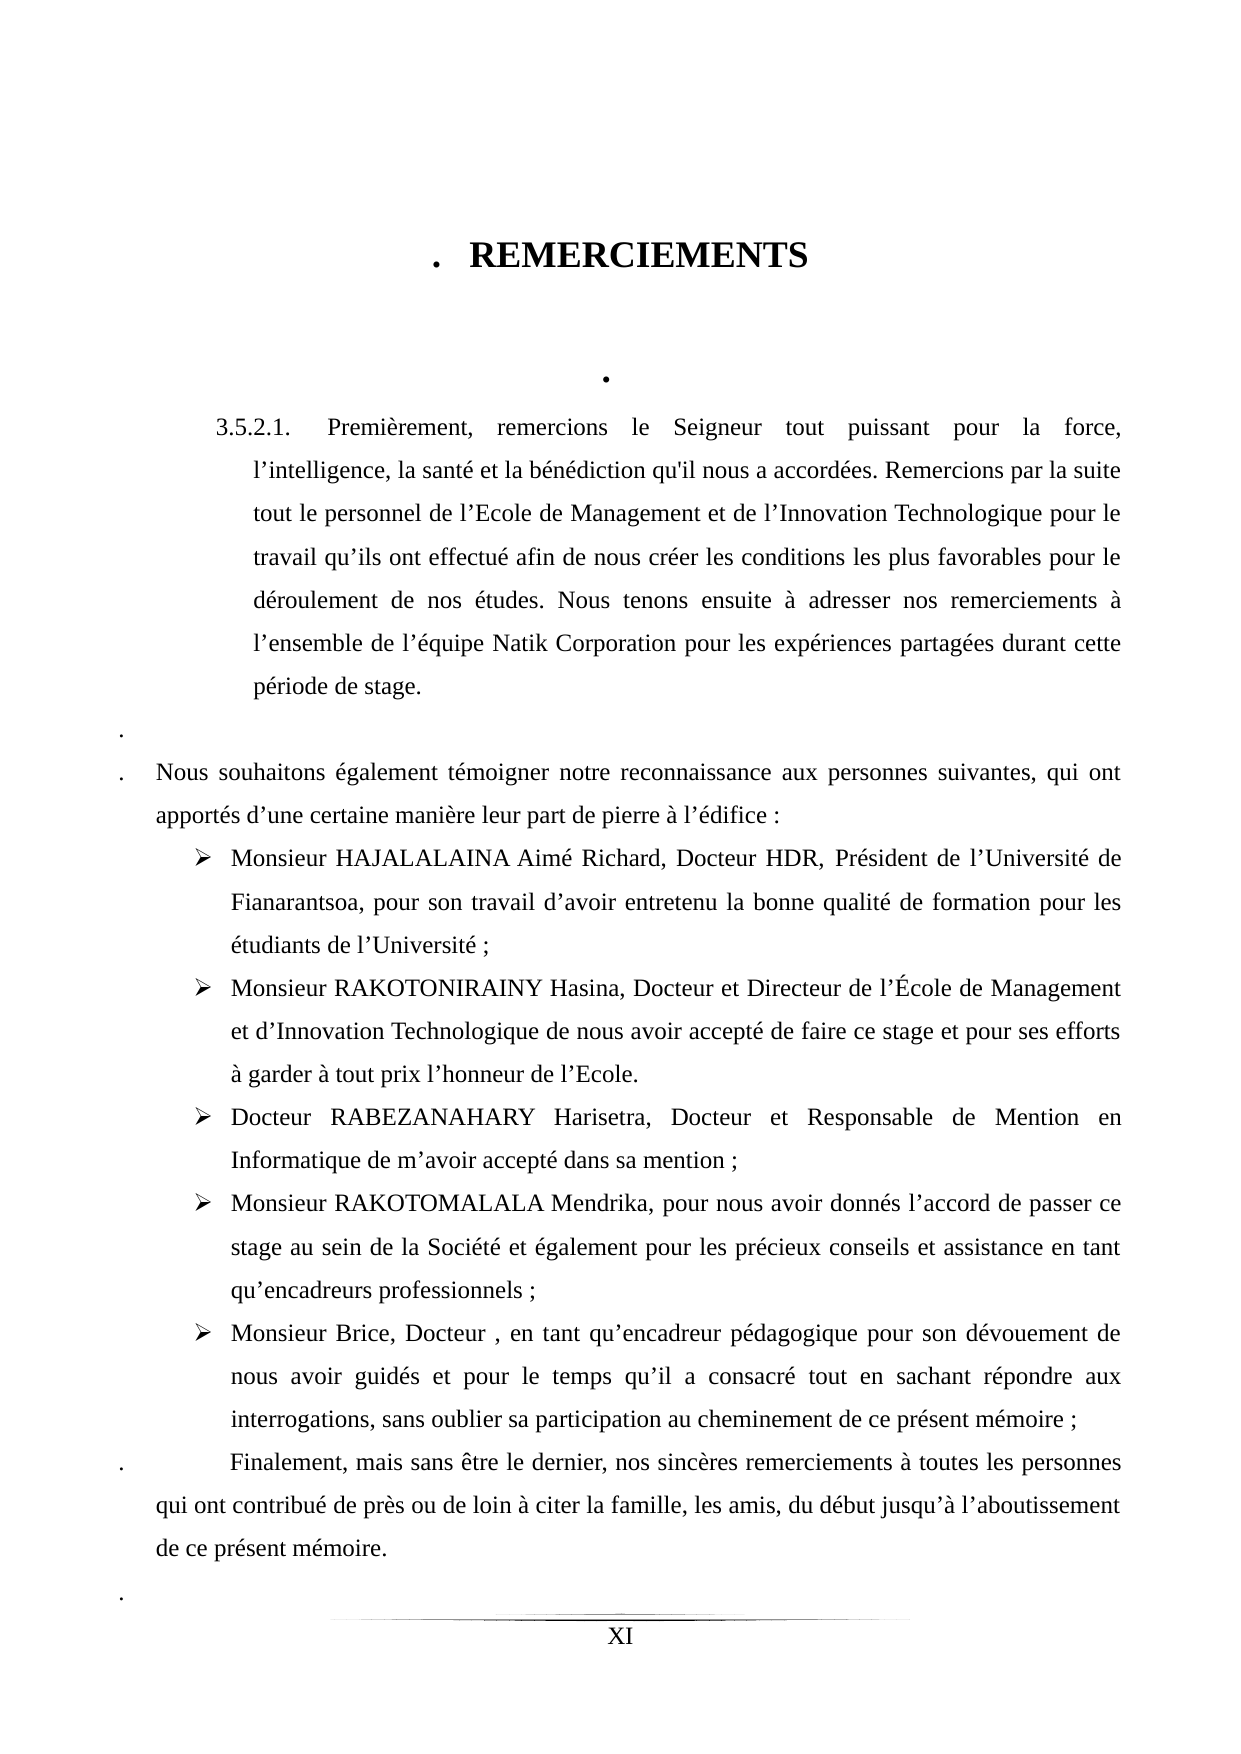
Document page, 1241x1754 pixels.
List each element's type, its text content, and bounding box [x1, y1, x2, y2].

list Monsieur RAKOTOMALALA Mendrika, pour nous avoir donnés l’accord de passer ce stage au sein de la Société et également pour les précieux conseils et assistance en tant qu’encadreurs professionnels ; [193, 1188, 1122, 1303]
list Monsieur HAJALALAINA Aimé Richard, Docteur HDR, Président de l’Université de Fianarantsoa, pour son travail d’avoir entretenu la bonne qualité de formation pour les étudiants de l’Université ; [193, 843, 1122, 958]
list Docteur RABEZANAHARY Harisetra, Docteur et Responsable de Mention en Informatique de m’avoir accepté dans sa mention ; [193, 1102, 1122, 1174]
subtitle REMERCIEMENTS [118, 233, 1122, 276]
list Monsieur Brice, Docteur , en tant qu’encadreur pédagogique pour son dévouement de nous avoir guidés et pour le temps qu’il a consacré tout en sachant répondre aux interrogations, sans oublier sa participation au cheminement de ce présent mémoire ; [193, 1318, 1122, 1433]
subtitle Finalement, mais sans être le dernier, nos sincères remerciements à toutes les personnes qui ont contribué de près ou de loin à citer la famille, les amis, du début jusqu’à l’aboutissement de ce présent mémoire. [118, 1447, 1122, 1562]
list Monsieur RAKOTONIRAINY Hasina, Docteur et Directeur de l’École de Management et d’Innovation Technologique de nous avoir accepté de faire ce stage et pour ses efforts à garder à tout prix l’honneur de l’Ecole. [193, 973, 1122, 1088]
picture [171, 1613, 1069, 1622]
subtitle Nous souhaitons également témoigner notre reconnaissance aux personnes suivantes, qui ont apportés d’une certaine manière leur part de pierre à l’édifice : [118, 757, 1122, 829]
subtitle Premièrement, remercions le Seigneur tout puissant pour la force, l’intelligence, la santé et la bénédiction qu'il nous a accordées. Remercions par la suite tout le personnel de l’Ecole de Management et de l’Innovation Technologique pour le travail qu’ils ont effectué afin de nous créer les conditions les plus favorables pour le déroulement de nos études. Nous tenons ensuite à adresser nos remerciements à l’ensemble de l’équipe Natik Corporation pour les expériences partagées durant cette période de stage. [216, 412, 1122, 700]
